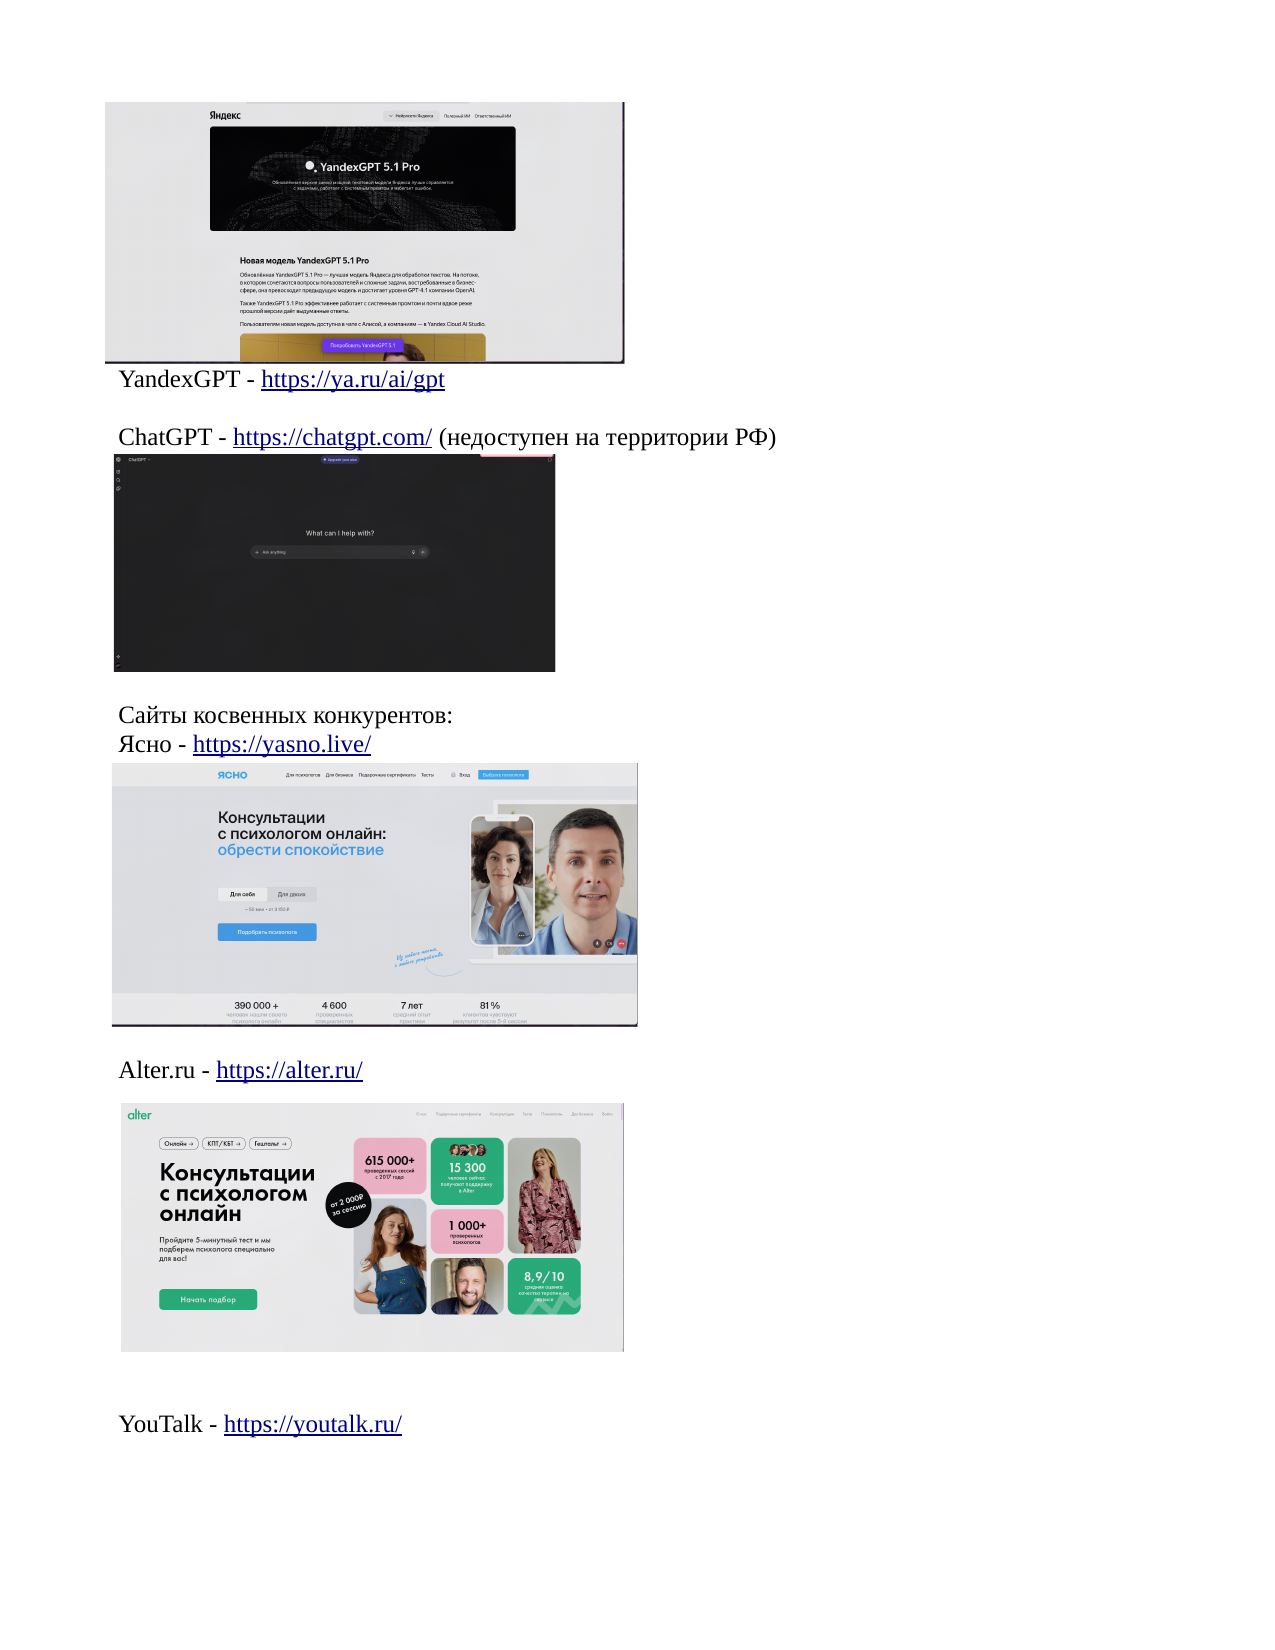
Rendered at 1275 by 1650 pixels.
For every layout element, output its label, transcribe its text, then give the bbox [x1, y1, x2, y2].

picture [113, 454, 556, 672]
picture [121, 1103, 624, 1352]
text Alter.ru - https://alter.ru/ [118, 1055, 1157, 1084]
text Сайты косвенных конкурентов: Ясно - https://yasno.live/ [118, 700, 1157, 758]
picture [105, 102, 625, 364]
text YouTalk - https://youtalk.ru/ [118, 1409, 1157, 1438]
picture [111, 763, 638, 1027]
text ChatGPT - https://chatgpt.com/ (недоступен на территории РФ) [118, 393, 1157, 450]
text YandexGPT - https://ya.ru/ai/gpt [118, 118, 1157, 393]
